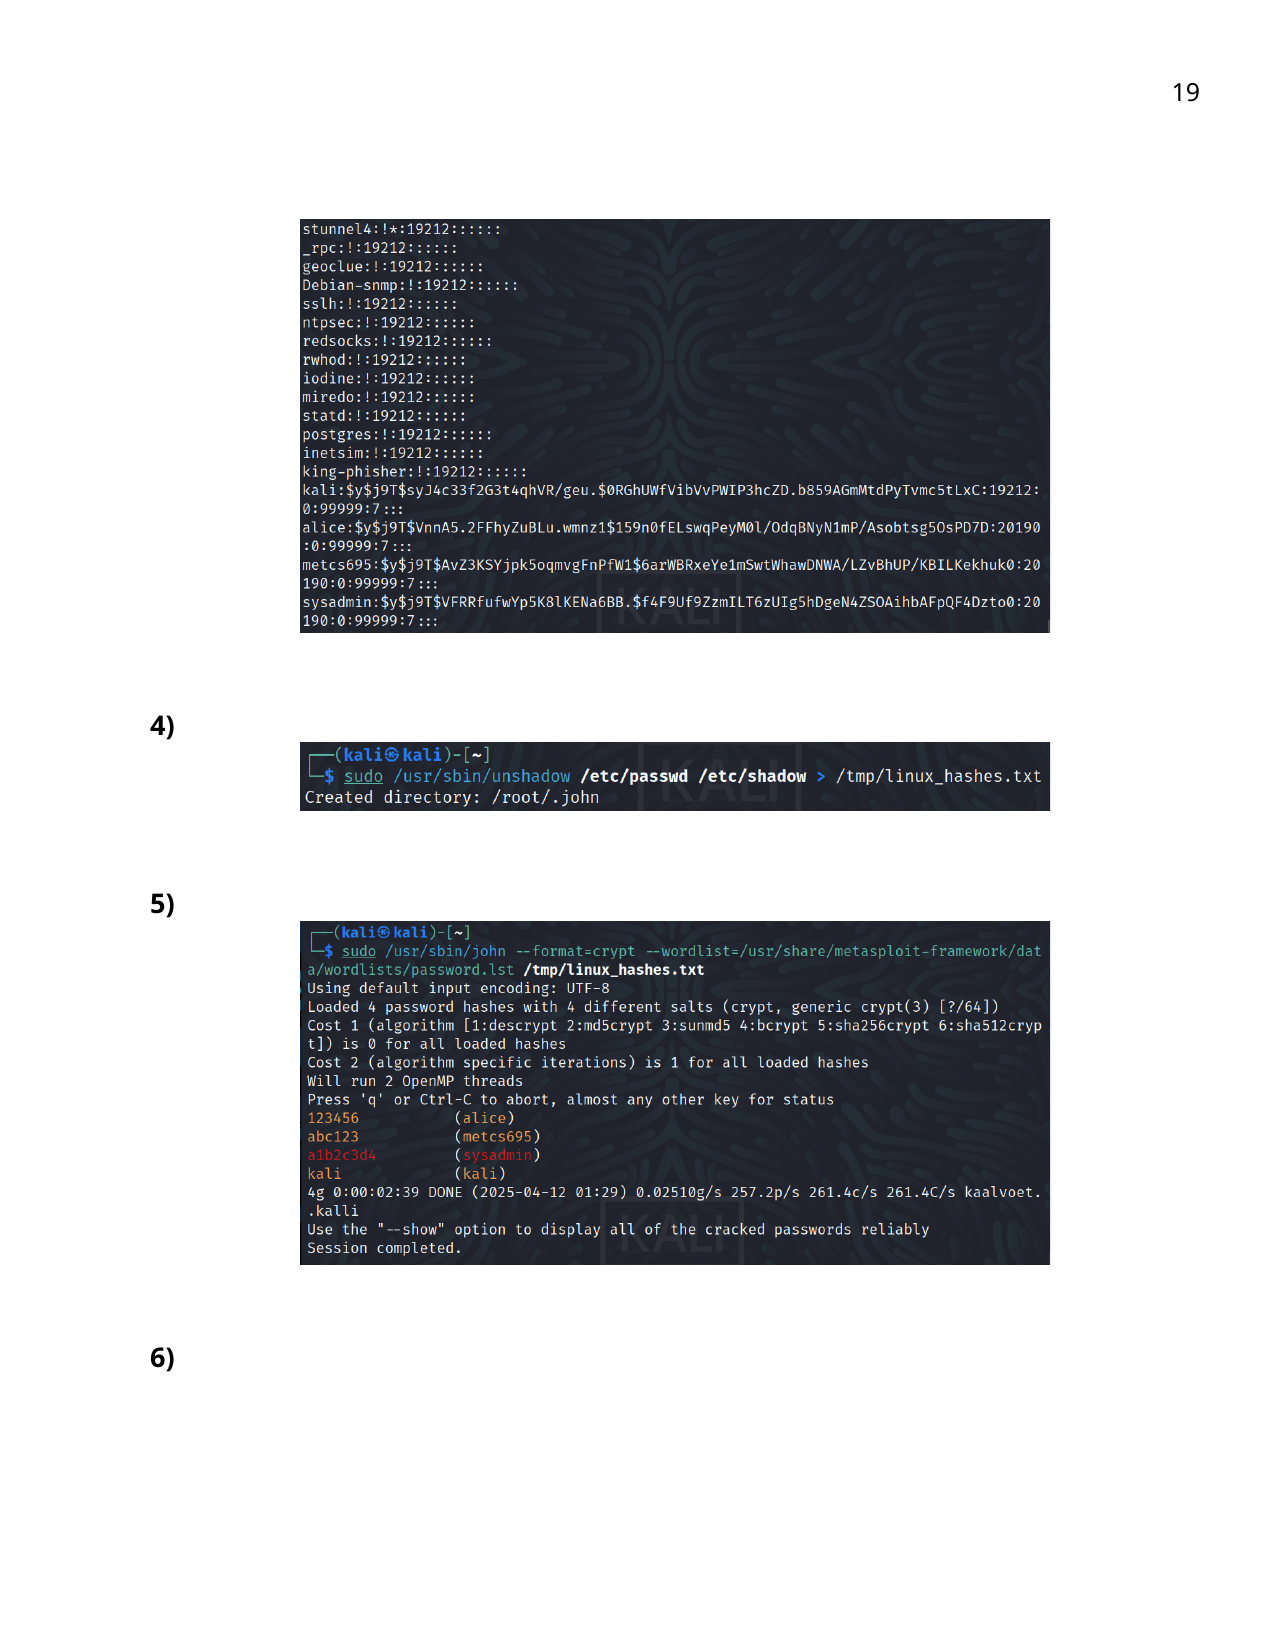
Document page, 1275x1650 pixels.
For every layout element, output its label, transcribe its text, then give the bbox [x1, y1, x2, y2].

text 5) [150, 884, 1200, 921]
picture [300, 921, 1050, 1265]
picture [300, 742, 1050, 811]
picture [300, 219, 1050, 633]
text 4) [150, 706, 1200, 743]
text 6) [150, 1338, 1200, 1375]
